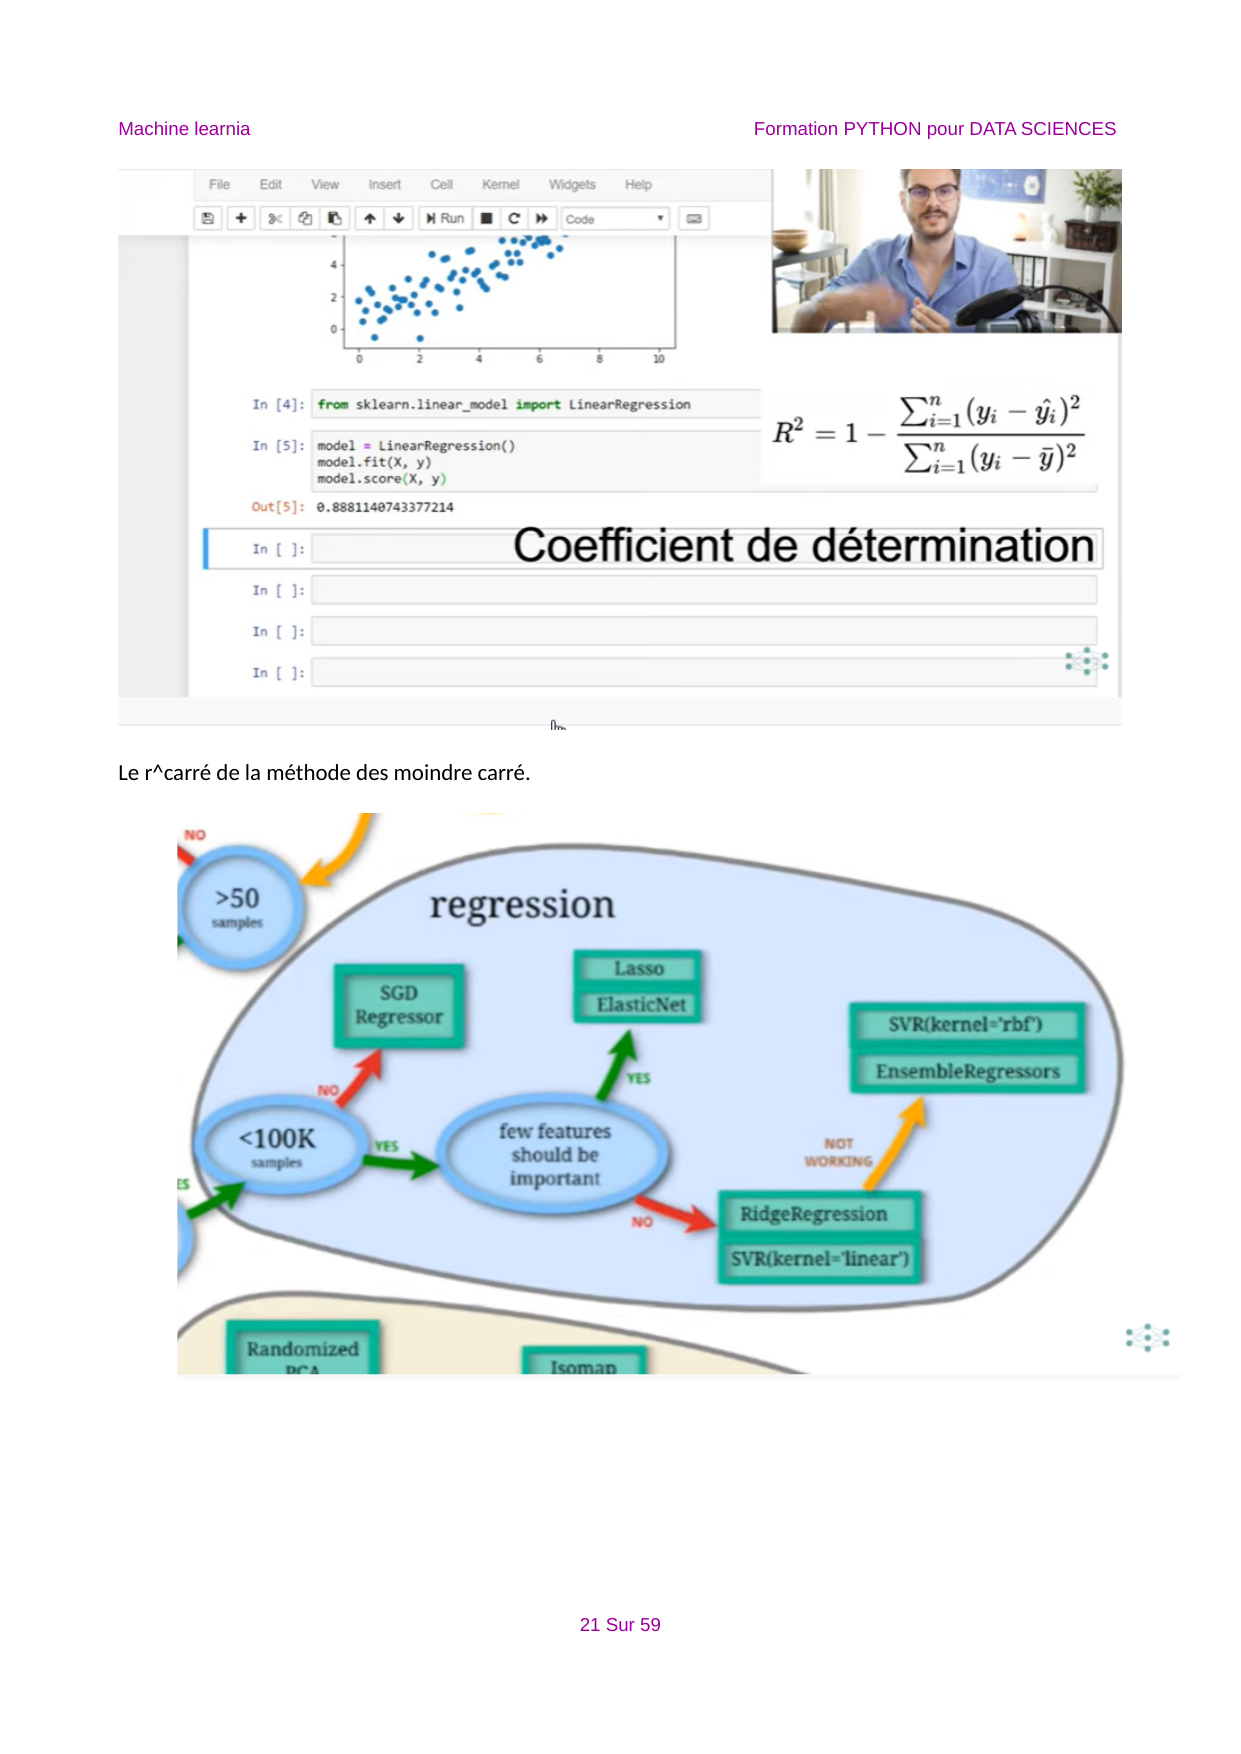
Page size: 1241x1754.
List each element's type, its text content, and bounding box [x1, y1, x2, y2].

picture [177, 813, 1182, 1380]
text Le r^carré de la méthode des moindre carré. [118, 758, 1122, 786]
picture [118, 169, 1122, 730]
